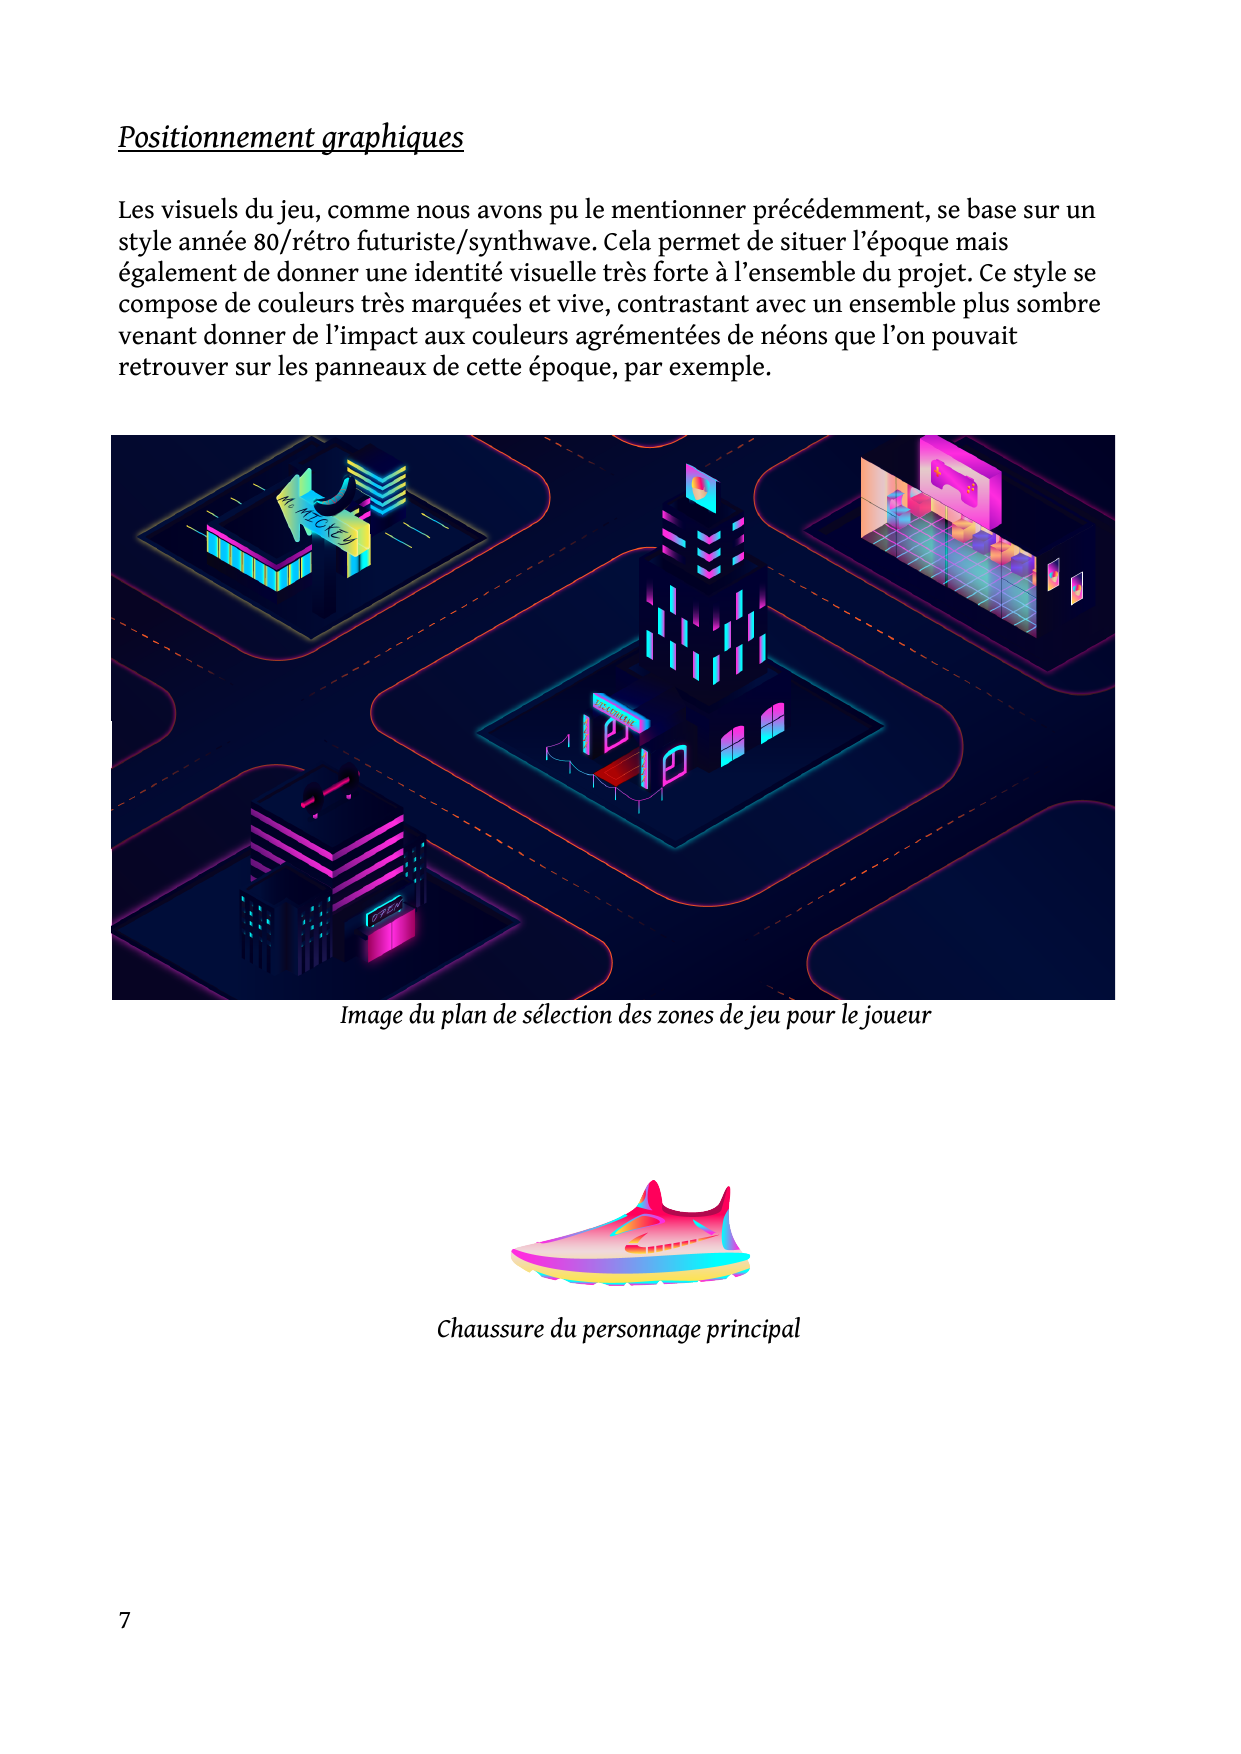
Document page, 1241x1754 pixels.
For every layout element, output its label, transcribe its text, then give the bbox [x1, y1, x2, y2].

picture [111, 435, 1116, 1000]
text Image du plan de sélection des zones de jeu pour le joueur [118, 415, 1122, 1031]
text Positionnement graphiques [118, 118, 1122, 157]
text Les visuels du jeu, comme nous avons pu le mentionner précédemment, se base sur un style année 80/rétro futuriste/synthwave. Cela permet de situer l’époque mais également de donner une identité visuelle très forte à l’ensemble du projet. Ce style se compose de couleurs très marquées et vive, contrastant avec un ensemble plus sombre venant donner de l’impact aux couleurs agrémentées de néons que l’on pouvait retrouver sur les panneaux de cette époque, par exemple. [118, 195, 1122, 383]
text Chaussure du personnage principal [118, 1313, 1122, 1345]
picture [510, 1180, 751, 1286]
